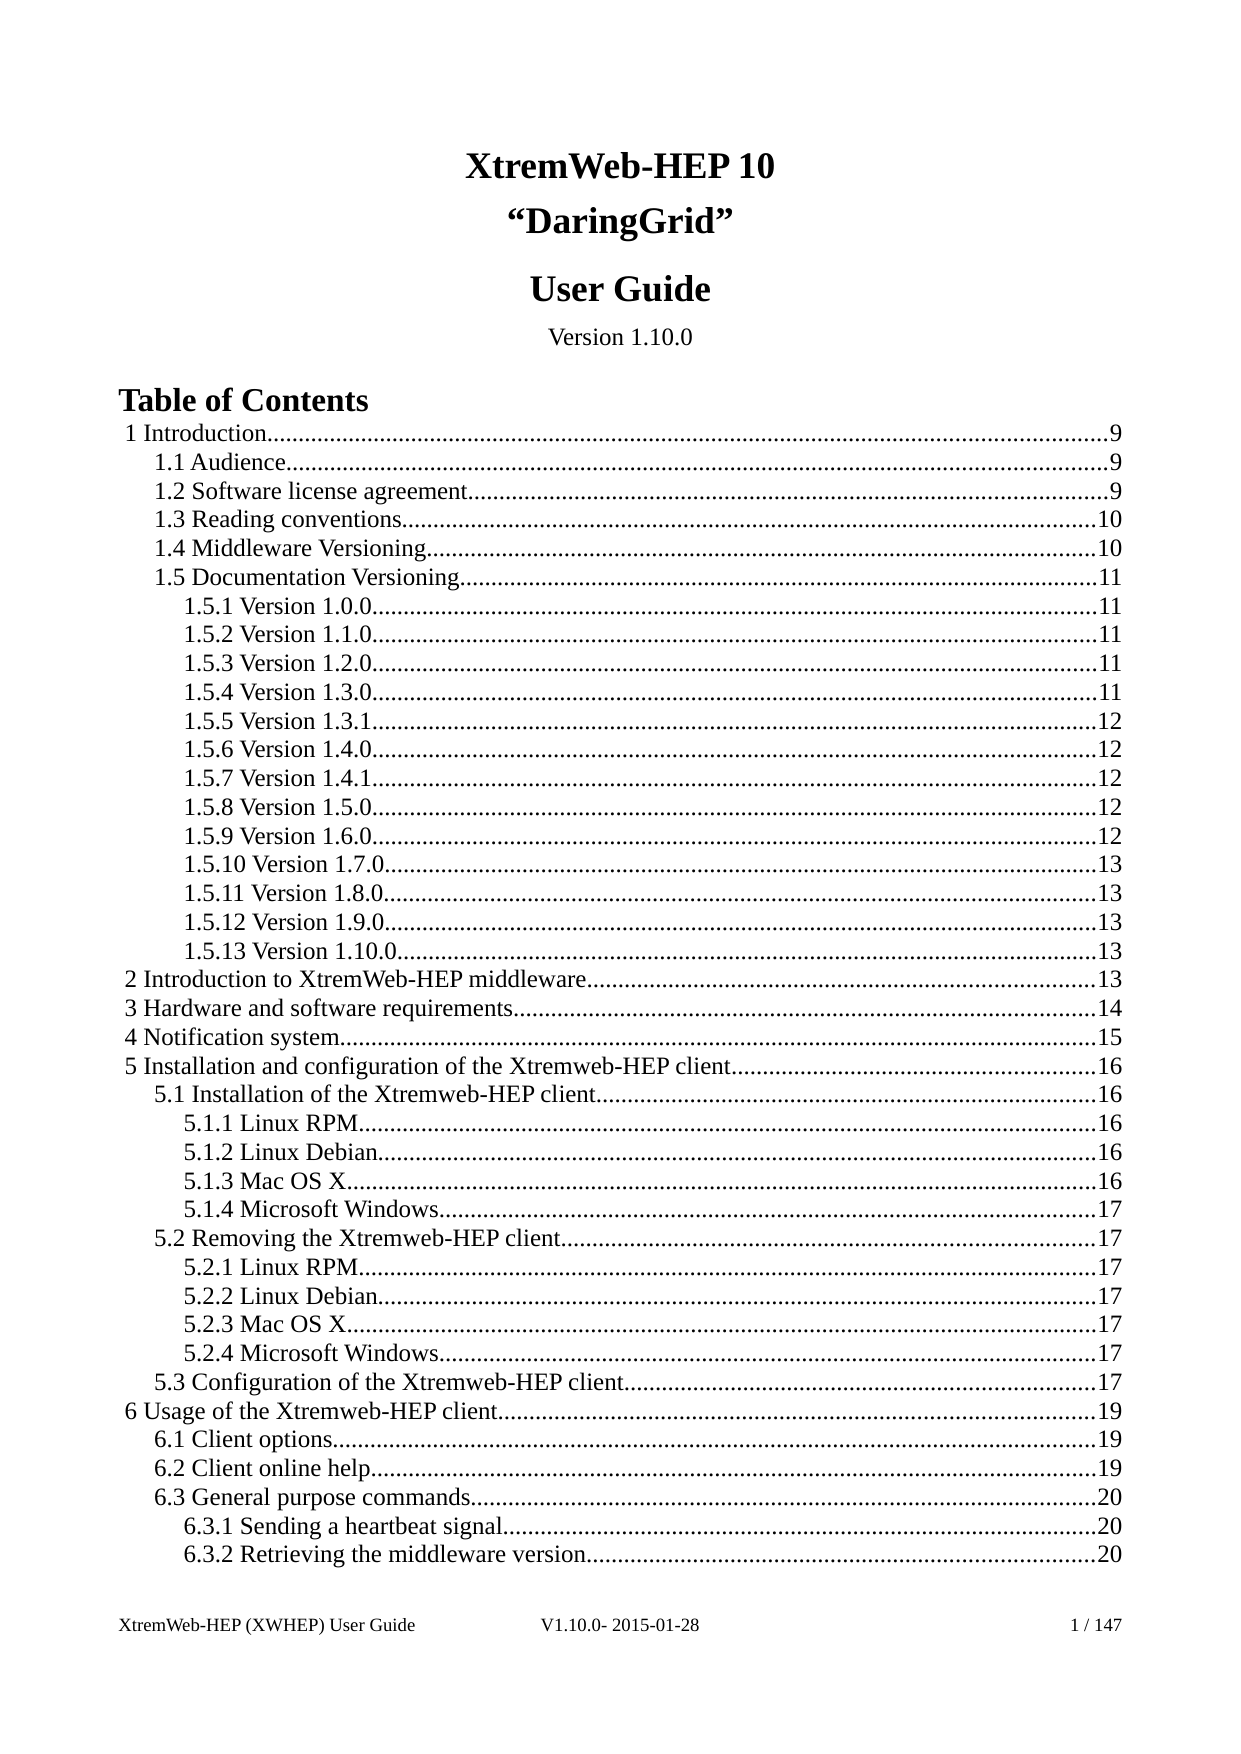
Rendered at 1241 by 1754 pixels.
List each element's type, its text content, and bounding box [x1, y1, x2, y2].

text 5.1.1 Linux RPM 16 [177, 1108, 1122, 1137]
text 5.1.3 Mac OS X 16 [177, 1166, 1122, 1194]
text 1.5.2 Version 1.1.0 11 [177, 619, 1122, 648]
text 1.1 Audience 9 [148, 447, 1122, 476]
text 3 Hardware and software requirements 14 [118, 993, 1122, 1022]
text 6 Usage of the Xtremweb-HEP client 19 [118, 1396, 1122, 1424]
text 1.5.3 Version 1.2.0 11 [177, 648, 1122, 677]
subtitle XtremWeb-HEP 10 [118, 143, 1122, 186]
text 5 Installation and configuration of the Xtremweb-HEP client 16 [118, 1051, 1122, 1079]
text 6.2 Client online help 19 [148, 1453, 1122, 1482]
text 1.5.7 Version 1.4.1 12 [177, 763, 1122, 792]
text 1.5 Documentation Versioning 11 [148, 562, 1122, 591]
text 1.5.10 Version 1.7.0 13 [177, 849, 1122, 878]
text 1.3 Reading conventions 10 [148, 504, 1122, 533]
text 5.2.4 Microsoft Windows 17 [177, 1338, 1122, 1367]
text 1.4 Middleware Versioning 10 [148, 533, 1122, 562]
text 1.5.11 Version 1.8.0 13 [177, 878, 1122, 907]
text 5.2 Removing the Xtremweb-HEP client 17 [148, 1223, 1122, 1252]
text 1.5.5 Version 1.3.1 12 [177, 706, 1122, 734]
text 1.5.8 Version 1.5.0 12 [177, 792, 1122, 821]
text 4 Notification system 15 [118, 1022, 1122, 1051]
text 1.5.13 Version 1.10.0 13 [177, 936, 1122, 964]
text 1.2 Software license agreement 9 [148, 476, 1122, 504]
text 1.5.12 Version 1.9.0 13 [177, 907, 1122, 936]
text Version 1.10.0 [118, 322, 1122, 351]
subtitle Table of Contents [118, 380, 1122, 418]
text 5.3 Configuration of the Xtremweb-HEP client 17 [148, 1367, 1122, 1396]
text 1.5.1 Version 1.0.0 11 [177, 591, 1122, 619]
text “DaringGrid” [118, 199, 1122, 242]
text 5.2.2 Linux Debian 17 [177, 1281, 1122, 1309]
text 5.2.1 Linux RPM 17 [177, 1252, 1122, 1281]
subtitle User Guide [118, 267, 1122, 310]
text 5.1.4 Microsoft Windows 17 [177, 1194, 1122, 1223]
text 5.1.2 Linux Debian 16 [177, 1137, 1122, 1166]
text 5.1 Installation of the Xtremweb-HEP client 16 [148, 1079, 1122, 1108]
text 6.1 Client options 19 [148, 1424, 1122, 1453]
text 6.3 General purpose commands 20 [148, 1482, 1122, 1511]
text 6.3.1 Sending a heartbeat signal 20 [177, 1511, 1122, 1539]
text 1.5.9 Version 1.6.0 12 [177, 821, 1122, 849]
text 1 Introduction 9 [118, 418, 1122, 447]
text 5.2.3 Mac OS X 17 [177, 1309, 1122, 1338]
text 6.3.2 Retrieving the middleware version 20 [177, 1539, 1122, 1568]
text 1.5.6 Version 1.4.0 12 [177, 734, 1122, 763]
text 2 Introduction to XtremWeb-HEP middleware 13 [118, 964, 1122, 993]
text 1.5.4 Version 1.3.0 11 [177, 677, 1122, 706]
